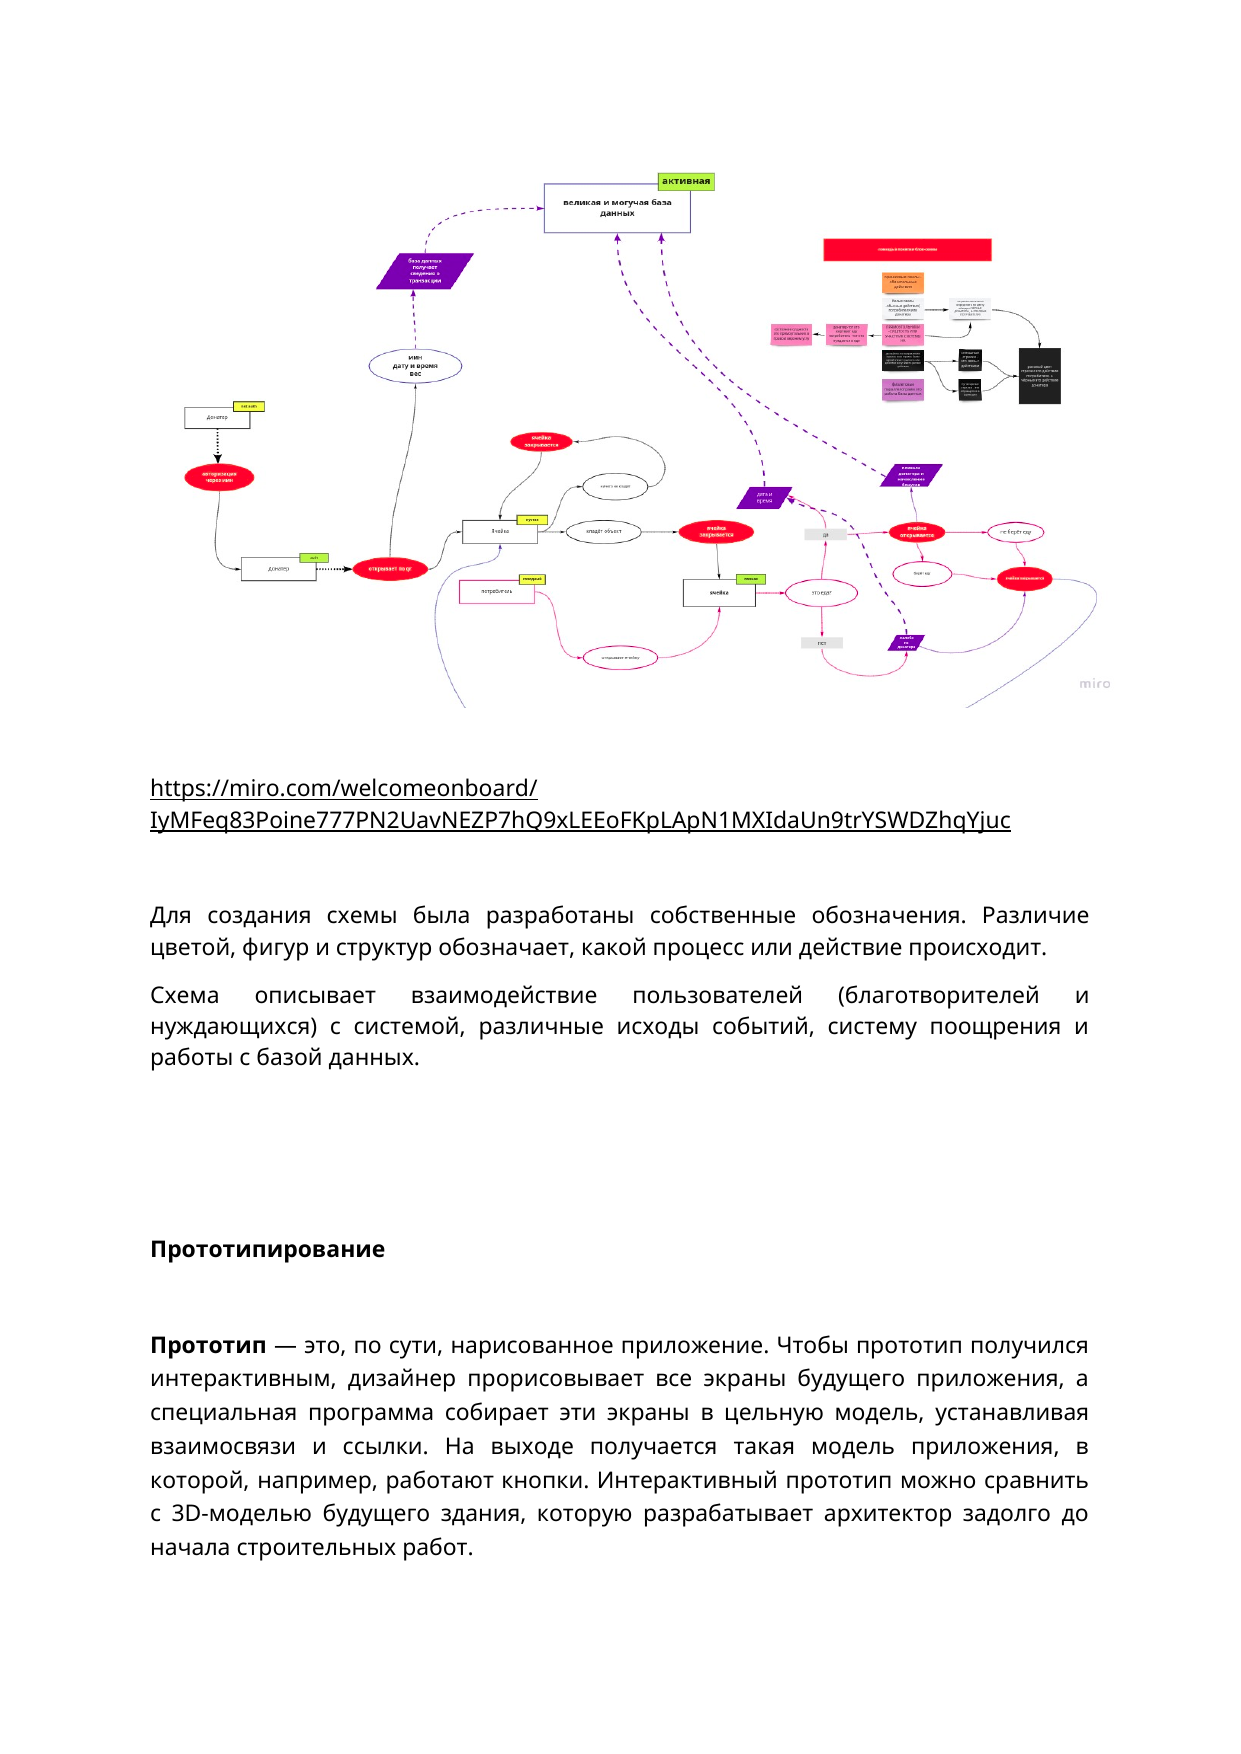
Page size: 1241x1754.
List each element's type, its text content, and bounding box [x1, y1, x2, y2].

text Прототип — это, по сути, нарисованное приложение. Чтобы прототип получился интерактивным, дизайнер прорисовывает все экраны будущего приложения, а специальная программа собирает эти экраны в цельную модель, устанавливая взаимосвязи и ссылки. На выходе получается такая модель приложения, в которой, например, работают кнопки. Интерактивный прототип можно сравнить с 3D-моделью будущего здания, которую разрабатывает архитектор задолго до начала строительных работ. [150, 1329, 1090, 1562]
text Прототипирование [150, 1233, 1090, 1264]
text Схема описывает взаимодействие пользователей (благотворителей и нуждающихся) с системой, различные исходы событий, систему поощрения и работы с базой данных. [150, 979, 1090, 1072]
picture [168, 150, 1132, 708]
text https://miro.com/welcomeonboard/IyMFeq83Poine777PN2UavNEZP7hQ9xLEEoFKpLApN1MXIdaUn9trYSWDZhqYjuc [150, 772, 1090, 835]
text Для создания схемы была разработаны собственные обозначения. Различие цветой, фигур и структур обозначает, какой процесс или действие происходит. [150, 899, 1090, 962]
